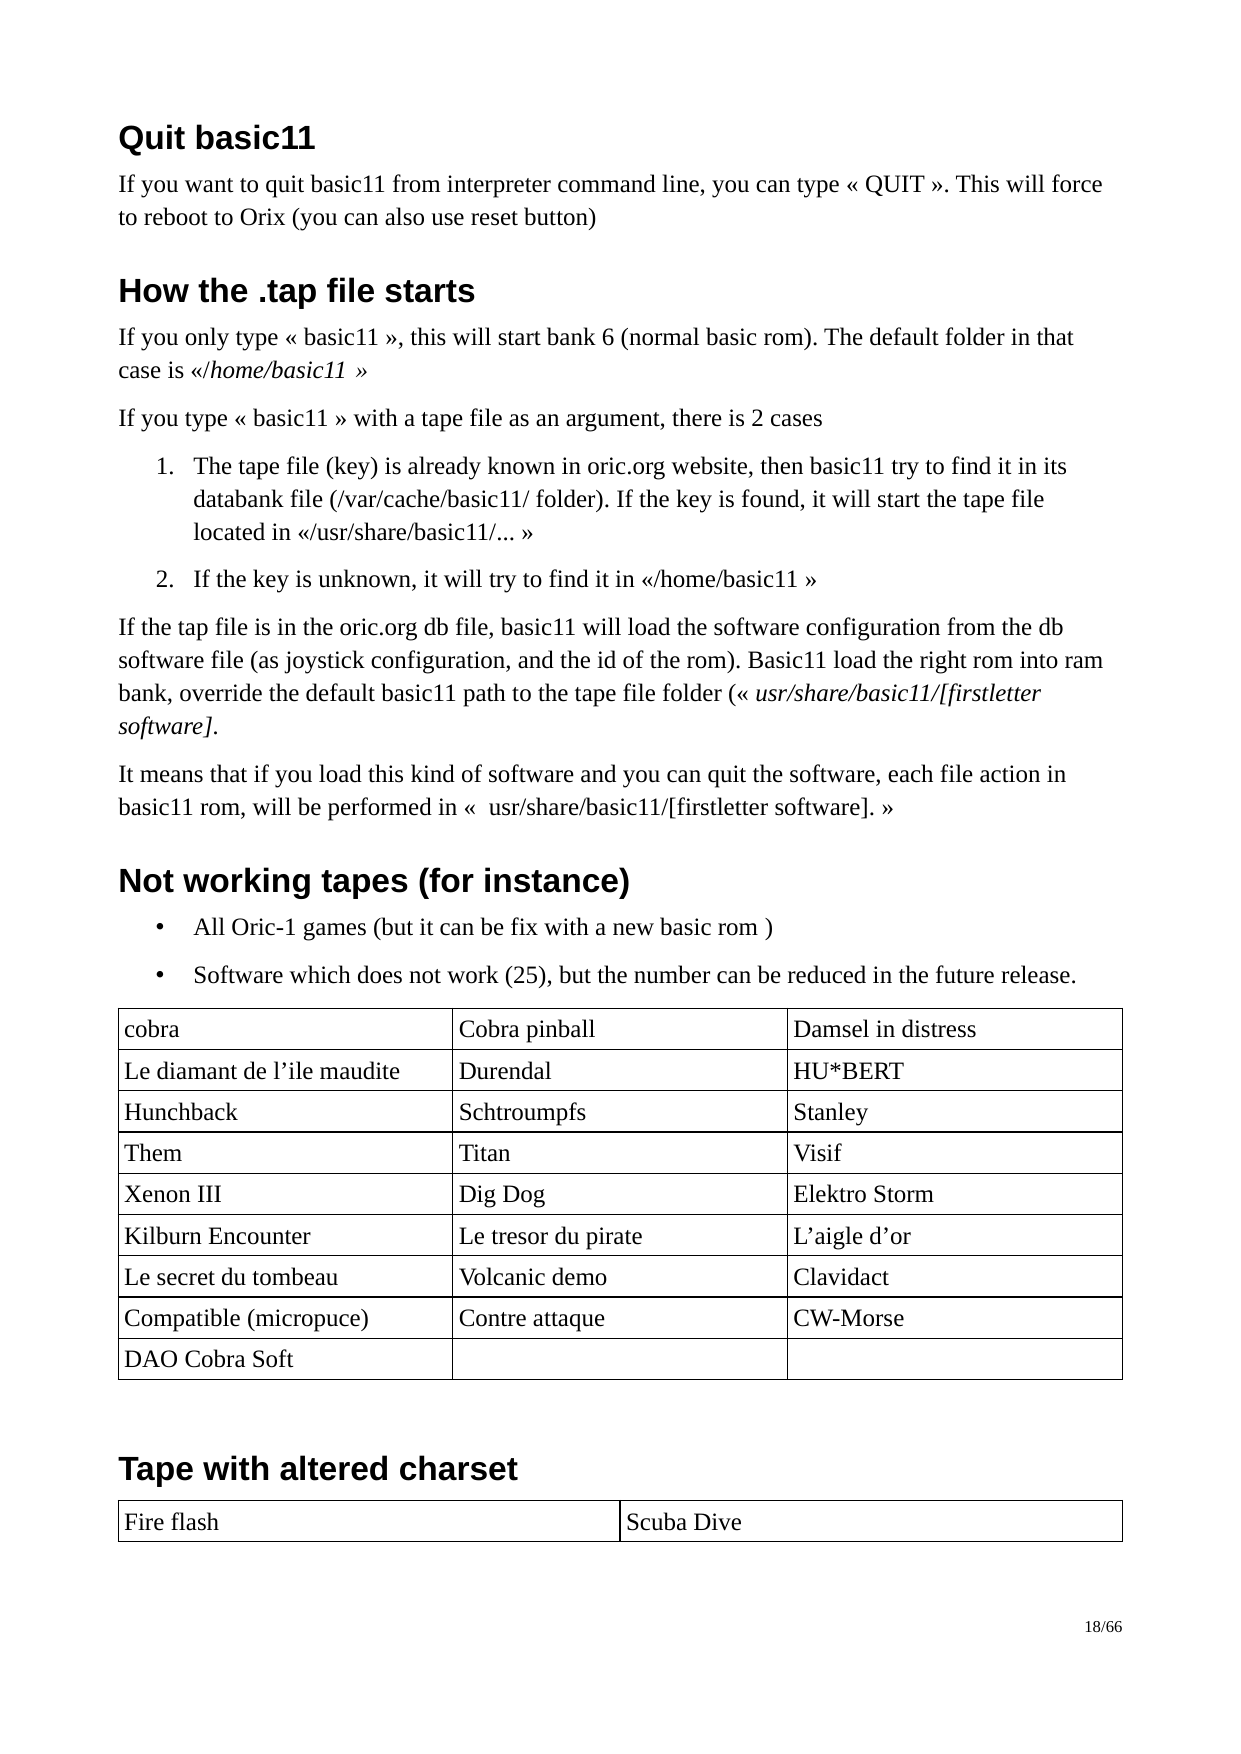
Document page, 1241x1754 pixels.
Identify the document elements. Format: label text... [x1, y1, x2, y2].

table_cell Elektro Storm [788, 1174, 1122, 1214]
table_cell Le tresor du pirate [453, 1215, 787, 1255]
list All Oric-1 games (but it can be fix with a new basic rom ) [156, 912, 1122, 941]
table_cell Kilburn Encounter [119, 1215, 452, 1255]
table_cell Compatible (micropuce) [119, 1298, 452, 1338]
text It means that if you load this kind of software and you can quit the software, each file action in basic11 rom, will be performed in « usr/share/basic11/[firstletter software]. » [118, 759, 1122, 821]
table_cell Durendal [453, 1050, 787, 1090]
table_cell Them [119, 1133, 452, 1173]
list Software which does not work (25), but the number can be reduced in the future release. [156, 960, 1122, 989]
table_header Damsel in distress [788, 1009, 1122, 1049]
table_cell Contre attaque [453, 1298, 787, 1338]
table_cell [453, 1339, 787, 1379]
table_cell Visif [788, 1133, 1122, 1173]
table_header Scuba Dive [621, 1501, 1122, 1541]
table_cell Hunchback [119, 1091, 452, 1131]
table_cell Dig Dog [453, 1174, 787, 1214]
table_header Fire flash [119, 1501, 619, 1541]
table_cell Titan [453, 1133, 787, 1173]
table_cell HU*BERT [788, 1050, 1122, 1090]
list The tape file (key) is already known in oric.org website, then basic11 try to find it in its databank file (/var/cache/basic11/ folder). If the key is found, it will start the tape file located in «/usr/share/basic11/... » [156, 451, 1122, 546]
table_cell Le diamant de l’ile maudite [119, 1050, 452, 1090]
text If you type « basic11 » with a tape file as an argument, there is 2 cases [118, 403, 1122, 432]
table_cell Clavidact [788, 1256, 1122, 1296]
table_cell Le secret du tombeau [119, 1256, 452, 1296]
subtitle Not working tapes (for instance) [118, 861, 1122, 899]
table_cell CW-Morse [788, 1298, 1122, 1338]
subtitle Tape with altered charset [118, 1449, 1122, 1487]
table_header cobra [119, 1009, 452, 1049]
table_cell Xenon III [119, 1174, 452, 1214]
table_cell Volcanic demo [453, 1256, 787, 1296]
table_cell Schtroumpfs [453, 1091, 787, 1131]
subtitle Quit basic11 [118, 118, 1122, 157]
text If you want to quit basic11 from interpreter command line, you can type « QUIT ». This will force to reboot to Orix (you can also use reset button) [118, 169, 1122, 231]
table_cell L’aigle d’or [788, 1215, 1122, 1255]
table_cell Stanley [788, 1091, 1122, 1131]
text If the tap file is in the oric.org db file, basic11 will load the software configuration from the db software file (as joystick configuration, and the id of the rom). Basic11 load the right rom into ram bank, override the default basic11 path to the tape file folder (« usr/share/basic11/[firstletter software]. [118, 612, 1122, 740]
table_cell [788, 1339, 1122, 1379]
subtitle How the .tap file starts [118, 271, 1122, 309]
table_header Cobra pinball [453, 1009, 787, 1049]
table_cell DAO Cobra Soft [119, 1339, 452, 1379]
list If the key is unknown, it will try to find it in «/home/basic11 » [156, 564, 1122, 593]
text If you only type « basic11 », this will start bank 6 (normal basic rom). The default folder in that case is «/home/basic11 » [118, 322, 1122, 384]
